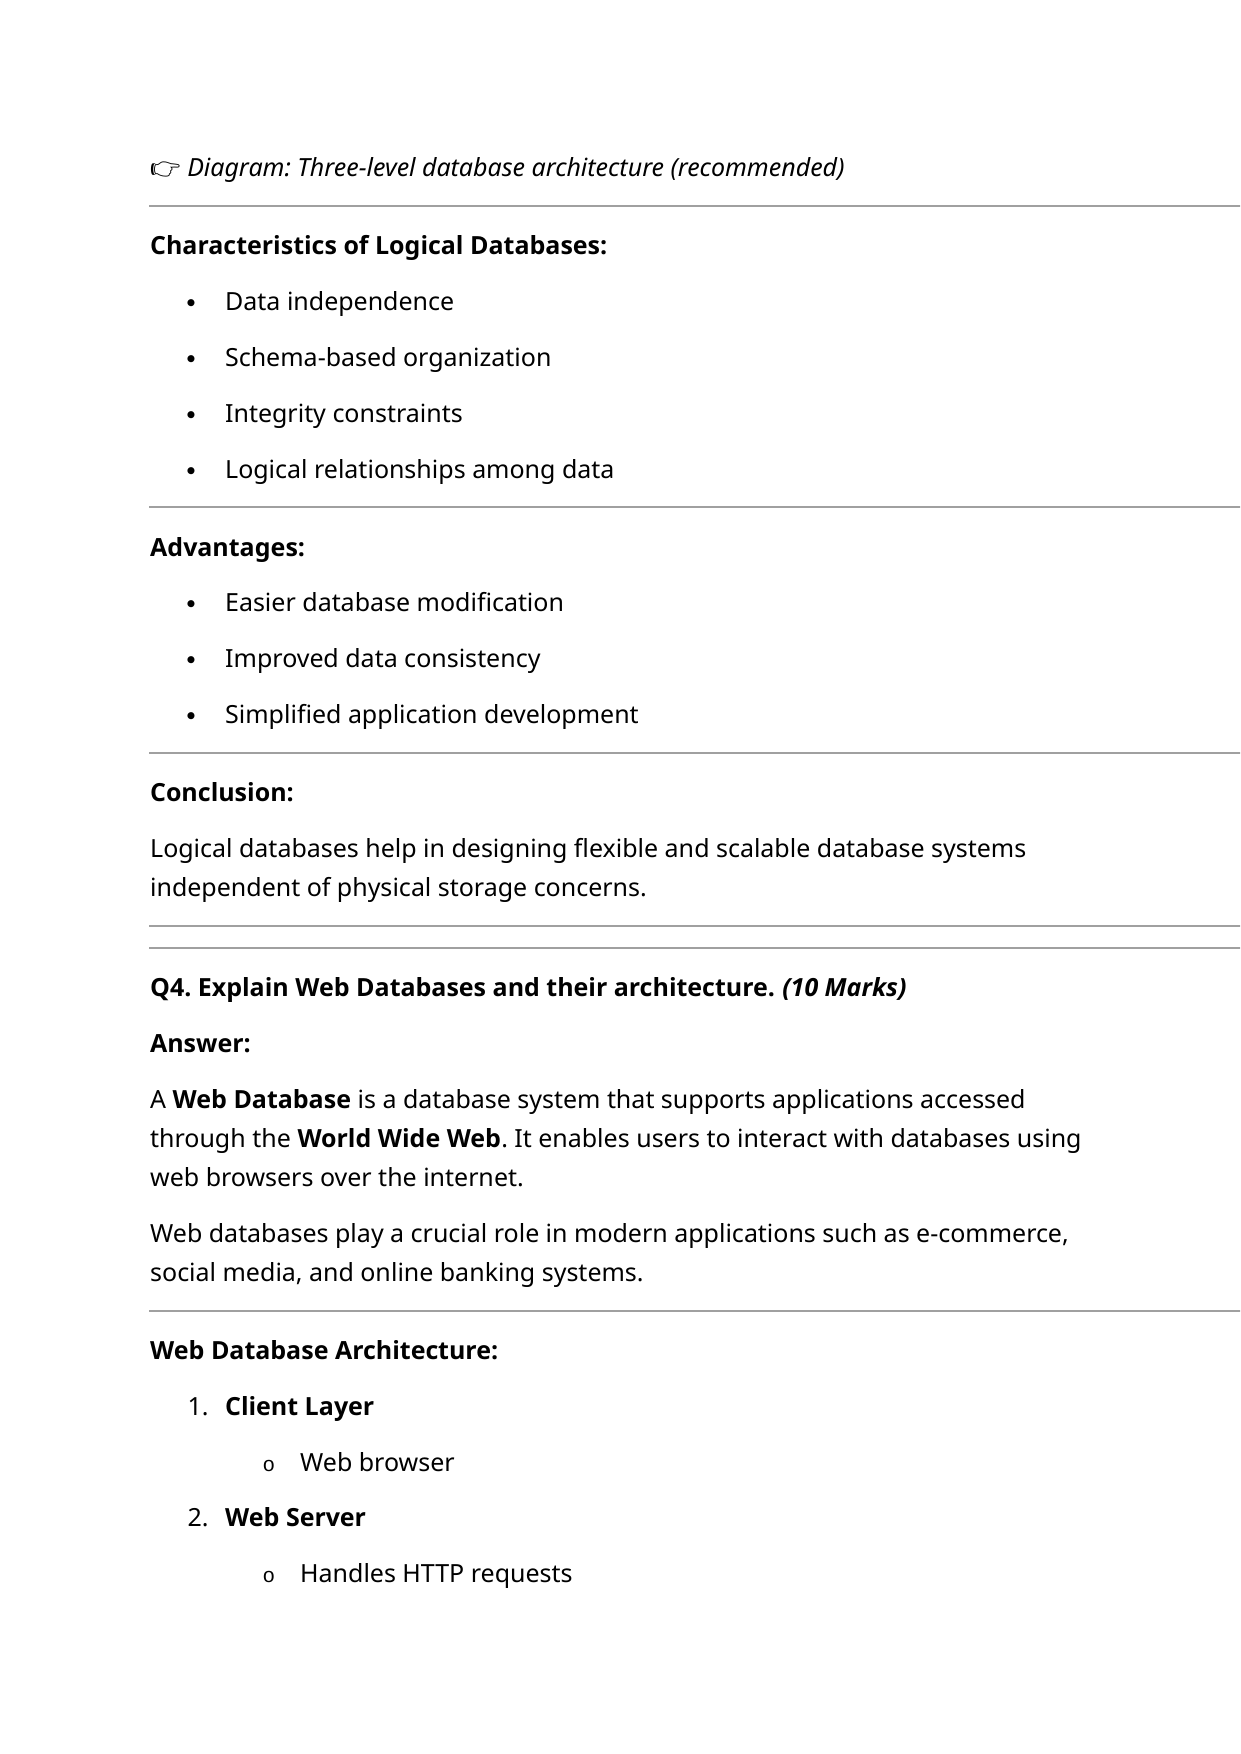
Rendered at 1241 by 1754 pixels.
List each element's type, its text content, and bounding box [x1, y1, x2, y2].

text Logical databases help in designing flexible and scalable database systems independent of physical storage concerns. [150, 830, 1090, 904]
list Schema-based organization [187, 339, 1090, 374]
list Integrity constraints [187, 395, 1090, 429]
list Simplified application development [187, 697, 1090, 731]
text 👉 Diagram: Three-level database architecture (recommended) [150, 150, 1090, 184]
text Web Database Architecture: [150, 1332, 1090, 1367]
text Answer: [150, 1025, 1090, 1059]
list Web Server [187, 1500, 1090, 1534]
text Advantages: [150, 529, 1090, 563]
list Web browser [262, 1444, 1090, 1478]
list Improved data consistency [187, 641, 1090, 675]
text Web databases play a crucial role in modern applications such as e-commerce, social media, and online banking systems. [150, 1215, 1090, 1289]
list Handles HTTP requests [262, 1556, 1090, 1590]
list Easier database modification [187, 585, 1090, 619]
list Client Layer [187, 1388, 1090, 1422]
list Logical relationships among data [187, 451, 1090, 485]
list Data independence [187, 284, 1090, 318]
text Q4. Explain Web Databases and their architecture. (10 Marks) [150, 969, 1090, 1004]
text A Web Database is a database system that supports applications accessed through the World Wide Web. It enables users to interact with databases using web browsers over the internet. [150, 1081, 1090, 1194]
text Characteristics of Logical Databases: [150, 228, 1090, 262]
text Conclusion: [150, 774, 1090, 809]
